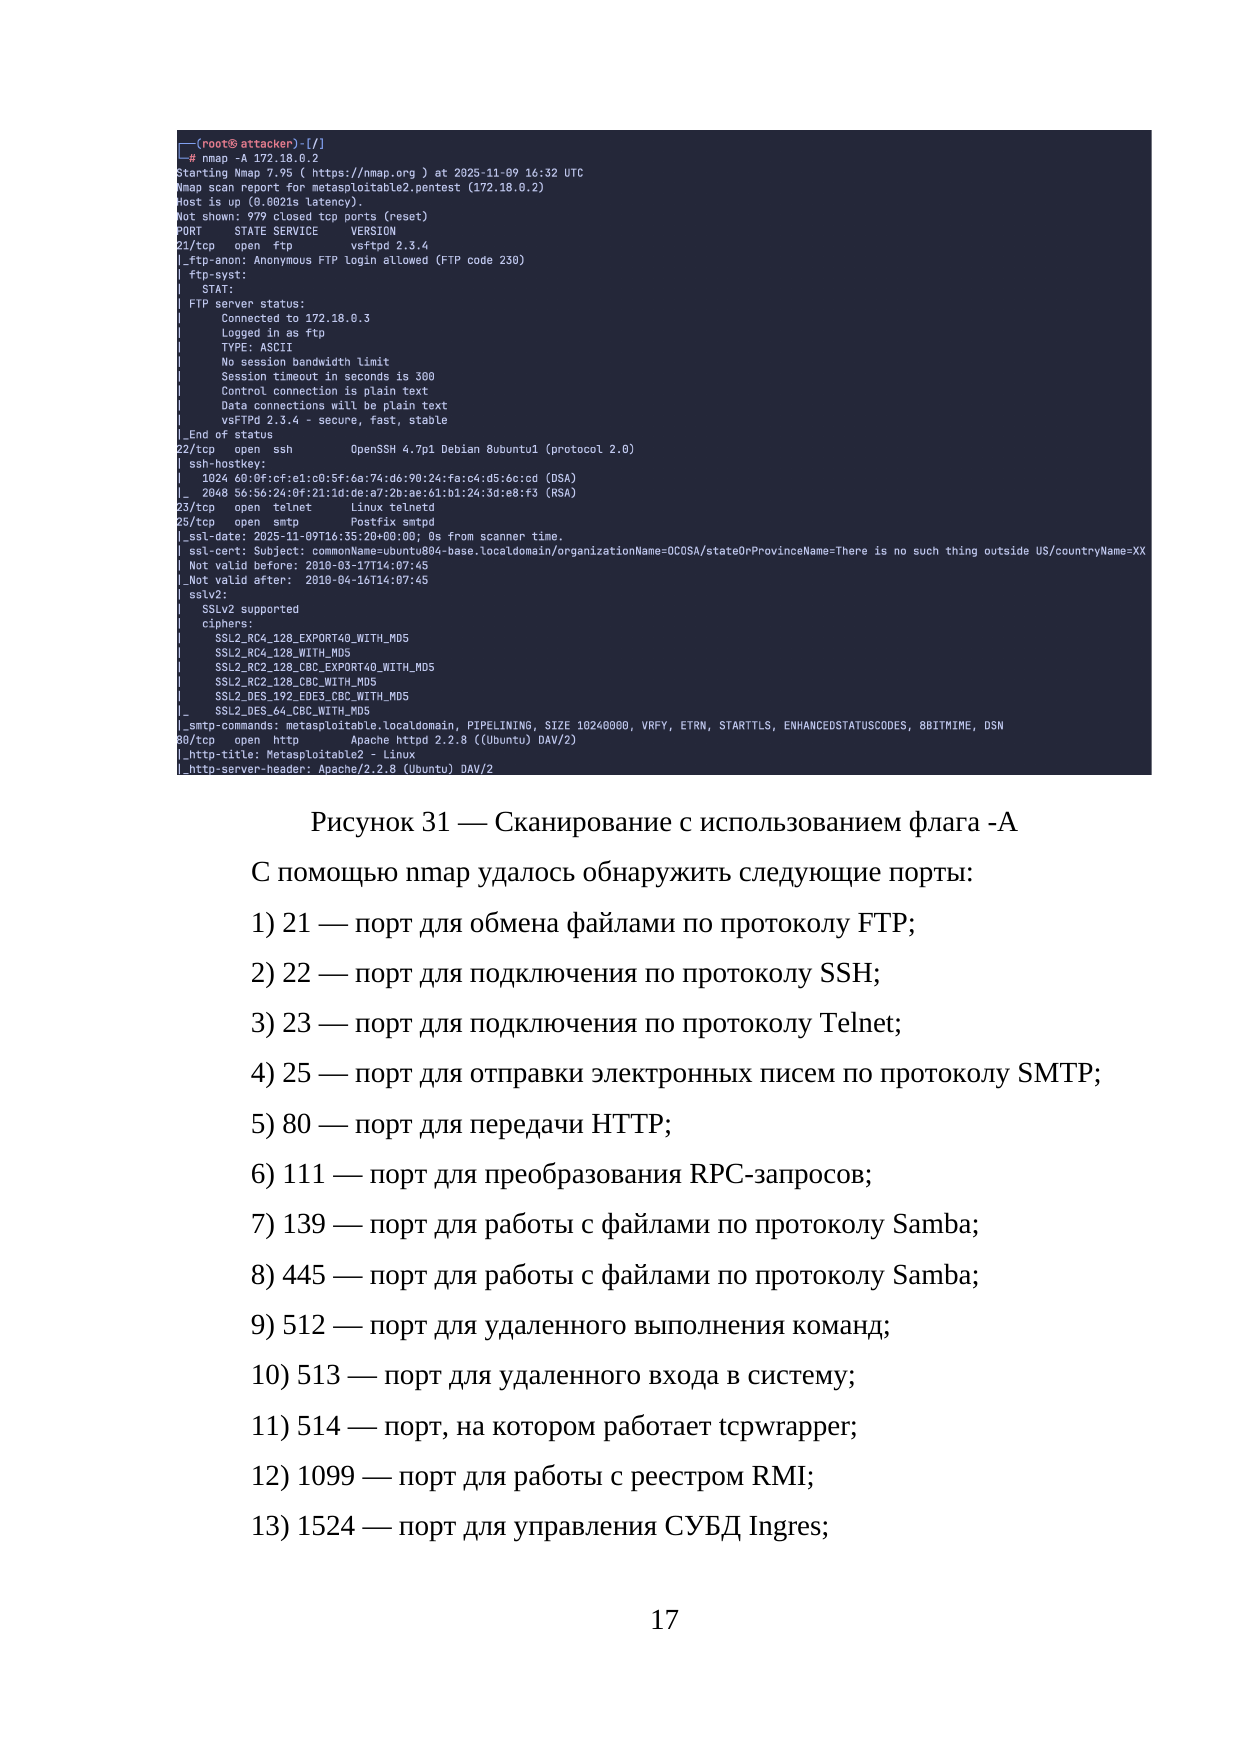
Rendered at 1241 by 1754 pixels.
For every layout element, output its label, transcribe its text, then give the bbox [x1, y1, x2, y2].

list 445 — порт для работы с файлами по протоколу Samba; [177, 1257, 1152, 1290]
text Рисунок 31 — Сканирование с использованием флага -A [177, 775, 1152, 838]
list 513 — порт для удаленного входа в систему; [177, 1357, 1152, 1391]
list 25 — порт для отправки электронных писем по протоколу SMTP; [177, 1056, 1152, 1089]
list 514 — порт, на котором работает tcpwrapper; [177, 1408, 1152, 1441]
picture [177, 130, 1152, 775]
list 512 — порт для удаленного выполнения команд; [177, 1307, 1152, 1341]
text С помощью nmap удалось обнаружить следующие порты: [177, 854, 1152, 888]
list 23 — порт для подключения по протоколу Telnet; [177, 1005, 1152, 1039]
list 111 — порт для преобразования RPC-запросов; [177, 1156, 1152, 1190]
list 21 — порт для обмена файлами по протоколу FTP; [177, 905, 1152, 938]
list 1524 — порт для управления СУБД Ingres; [177, 1508, 1152, 1542]
list 22 — порт для подключения по протоколу SSH; [177, 955, 1152, 988]
list 1099 — порт для работы с реестром RMI; [177, 1458, 1152, 1492]
list 80 — порт для передачи HTTP; [177, 1106, 1152, 1139]
list 139 — порт для работы с файлами по протоколу Samba; [177, 1207, 1152, 1240]
